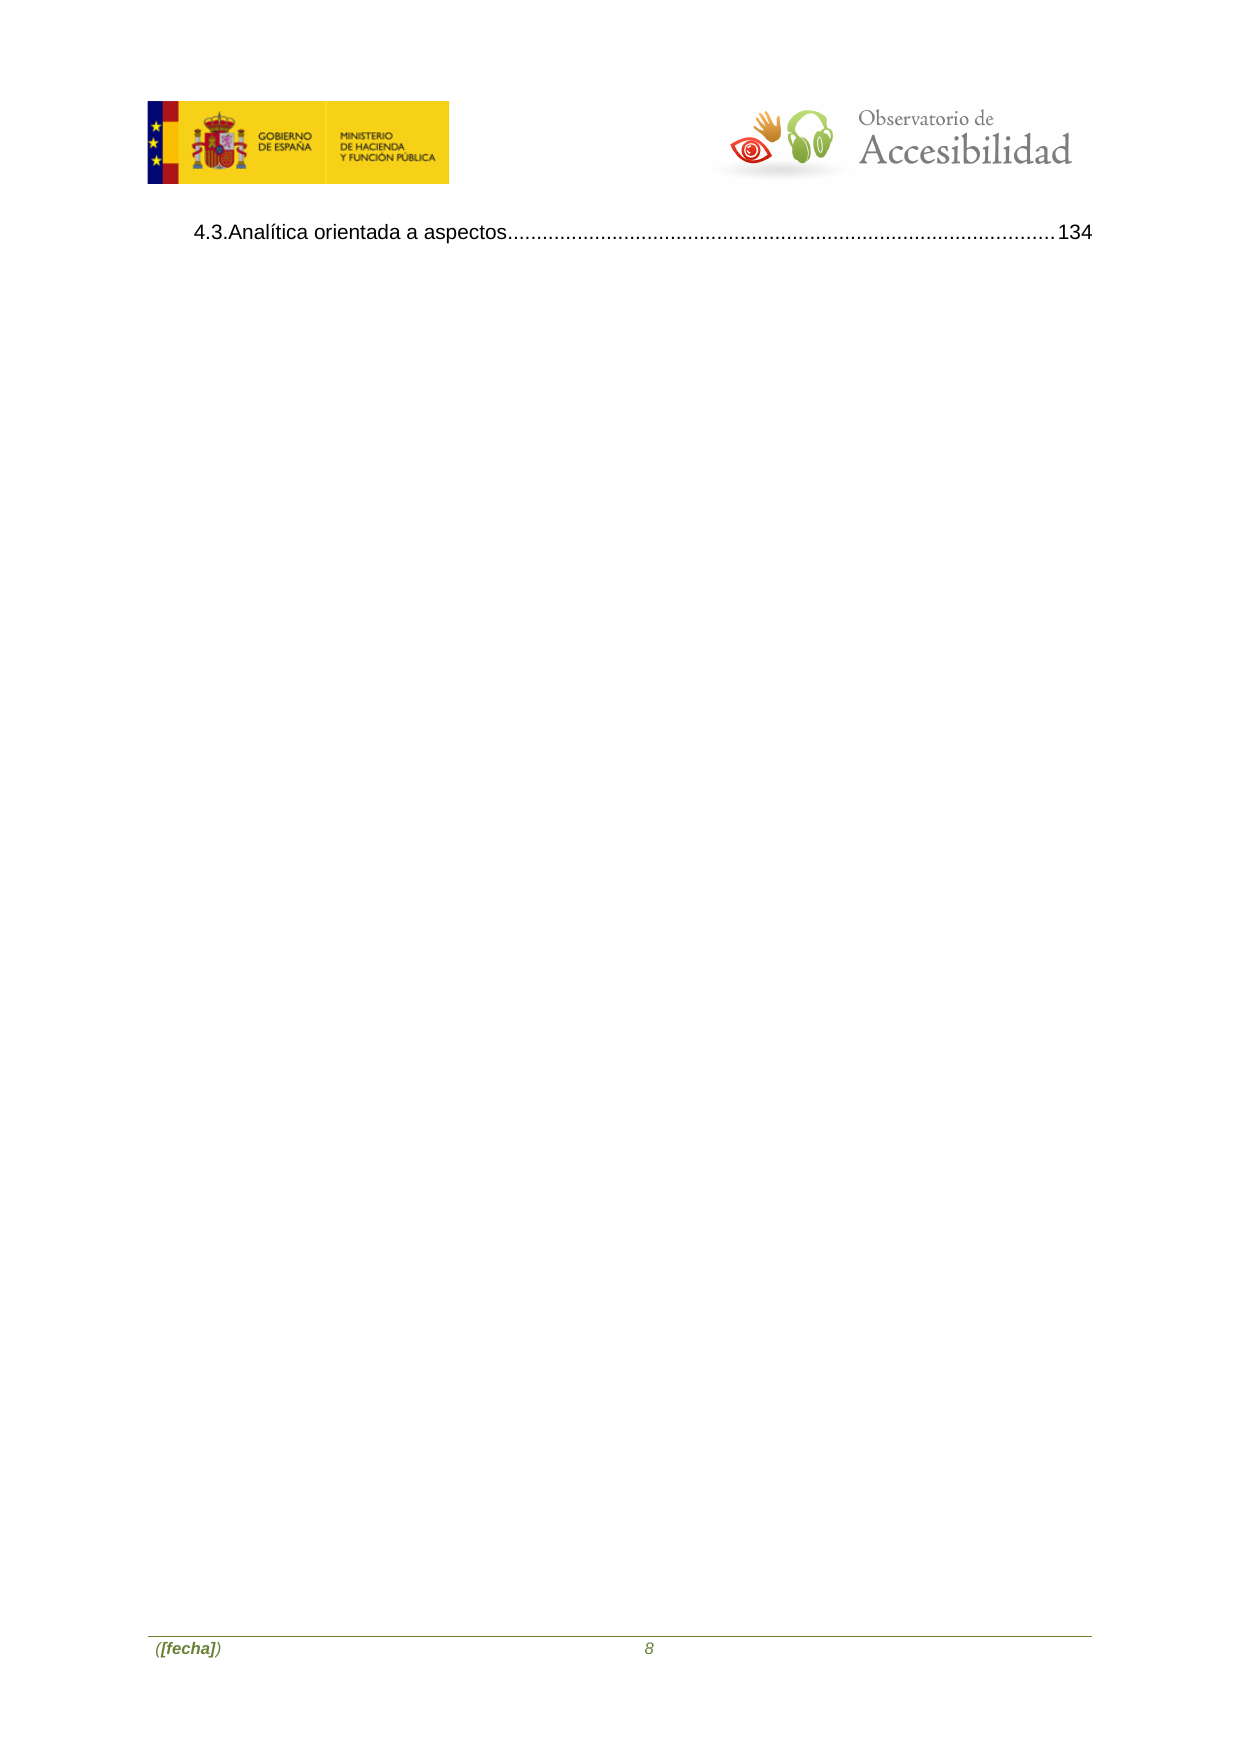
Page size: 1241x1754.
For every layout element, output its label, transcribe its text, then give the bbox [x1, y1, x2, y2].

text 4.3.Analítica orientada a aspectos 134 [193, 220, 1092, 244]
picture [147, 101, 450, 184]
picture [710, 101, 1086, 184]
